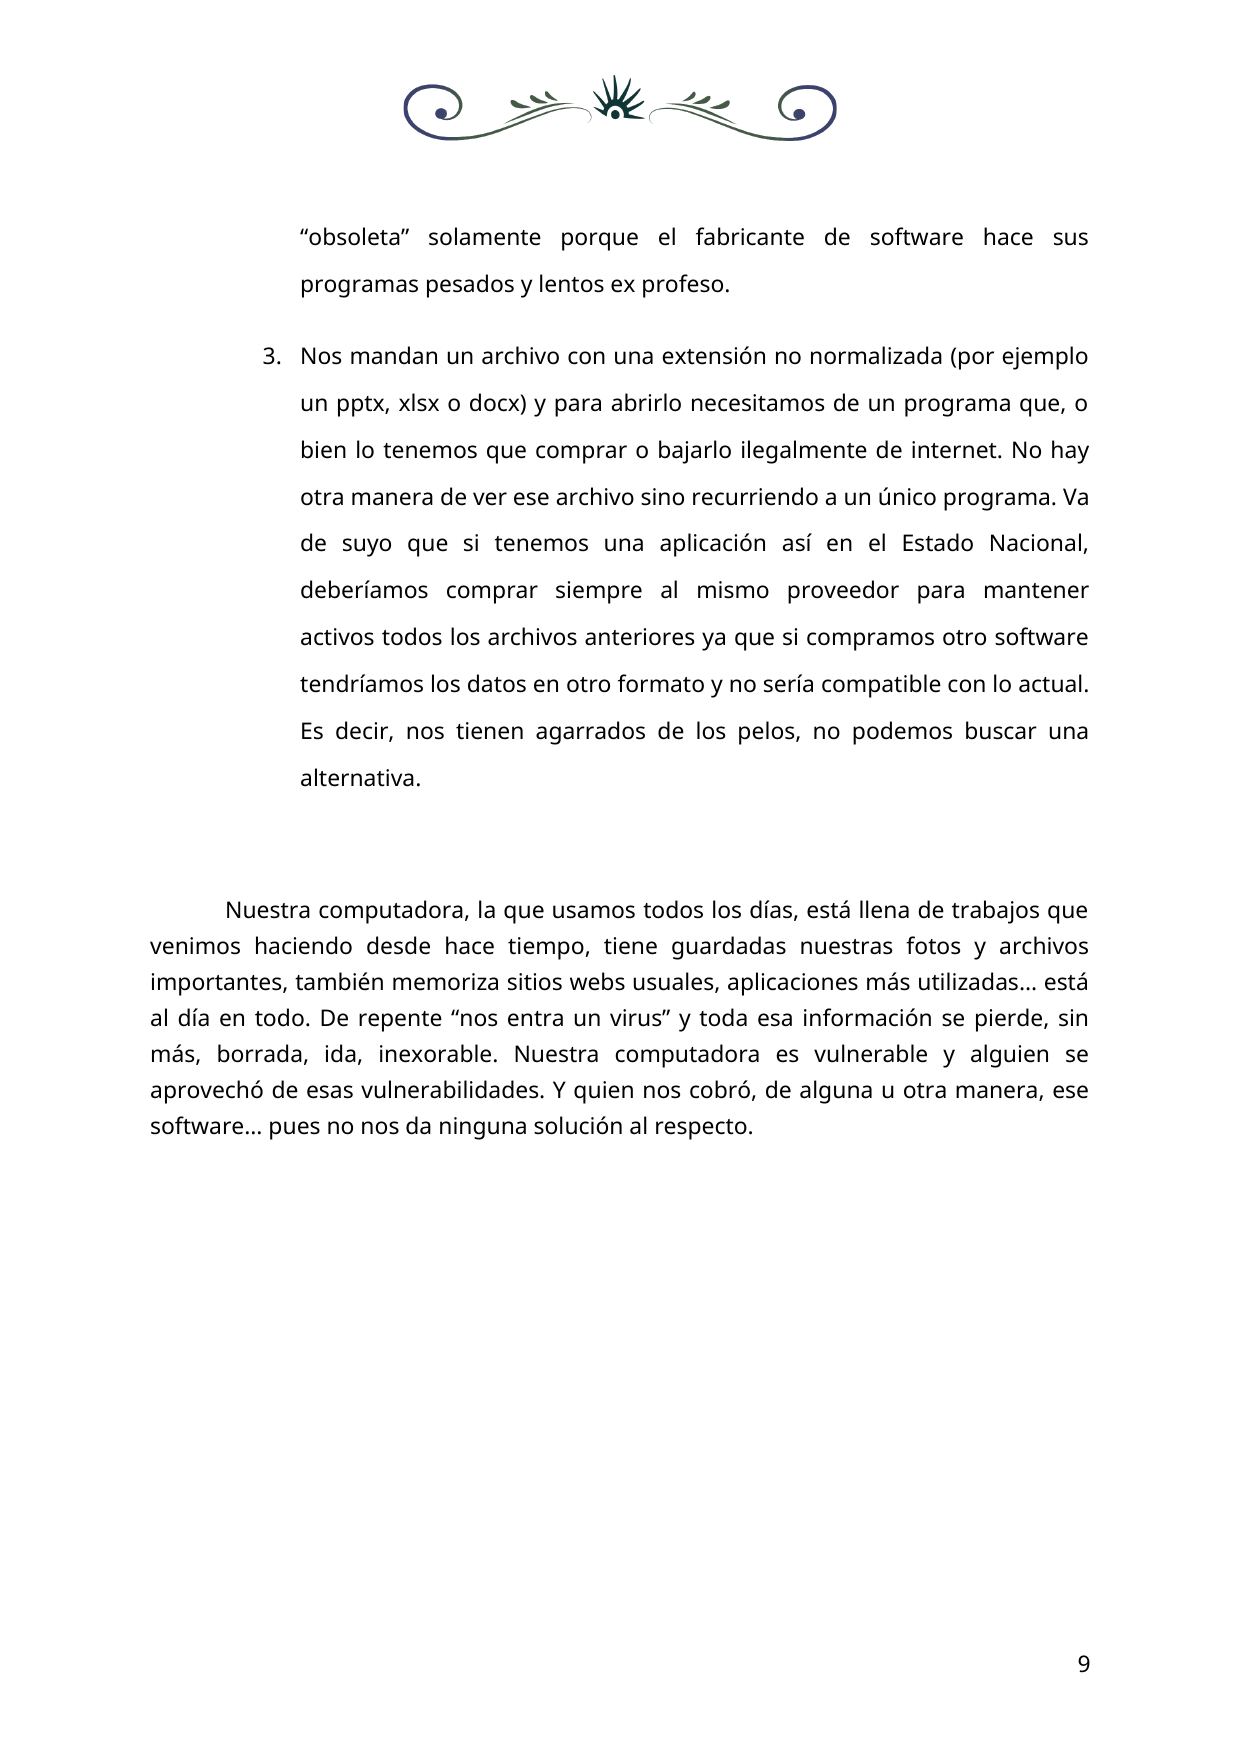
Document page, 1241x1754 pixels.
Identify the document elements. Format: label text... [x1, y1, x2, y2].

list “obsoleta” solamente porque el fabricante de software hace sus programas pesados y lentos ex profeso. [262, 221, 1090, 299]
list Nos mandan un archivo con una extensión no normalizada (por ejemplo un pptx, xlsx o docx) y para abrirlo necesitamos de un programa que, o bien lo tenemos que comprar o bajarlo ilegalmente de internet. No hay otra manera de ver ese archivo sino recurriendo a un único programa. Va de suyo que si tenemos una aplicación así en el Estado Nacional, deberíamos comprar siempre al mismo proveedor para mantener activos todos los archivos anteriores ya que si compramos otro software tendríamos los datos en otro formato y no sería compatible con lo actual. Es decir, nos tienen agarrados de los pelos, no podemos buscar una alternativa. [262, 340, 1090, 793]
picture [403, 75, 837, 141]
text Nuestra computadora, la que usamos todos los días, está llena de trabajos que venimos haciendo desde hace tiempo, tiene guardadas nuestras fotos y archivos importantes, también memoriza sitios webs usuales, aplicaciones más utilizadas… está al día en todo. De repente “nos entra un virus” y toda esa información se pierde, sin más, borrada, ida, inexorable. Nuestra computadora es vulnerable y alguien se aprovechó de esas vulnerabilidades. Y quien nos cobró, de alguna u otra manera, ese software… pues no nos da ninguna solución al respecto. [150, 894, 1090, 1141]
